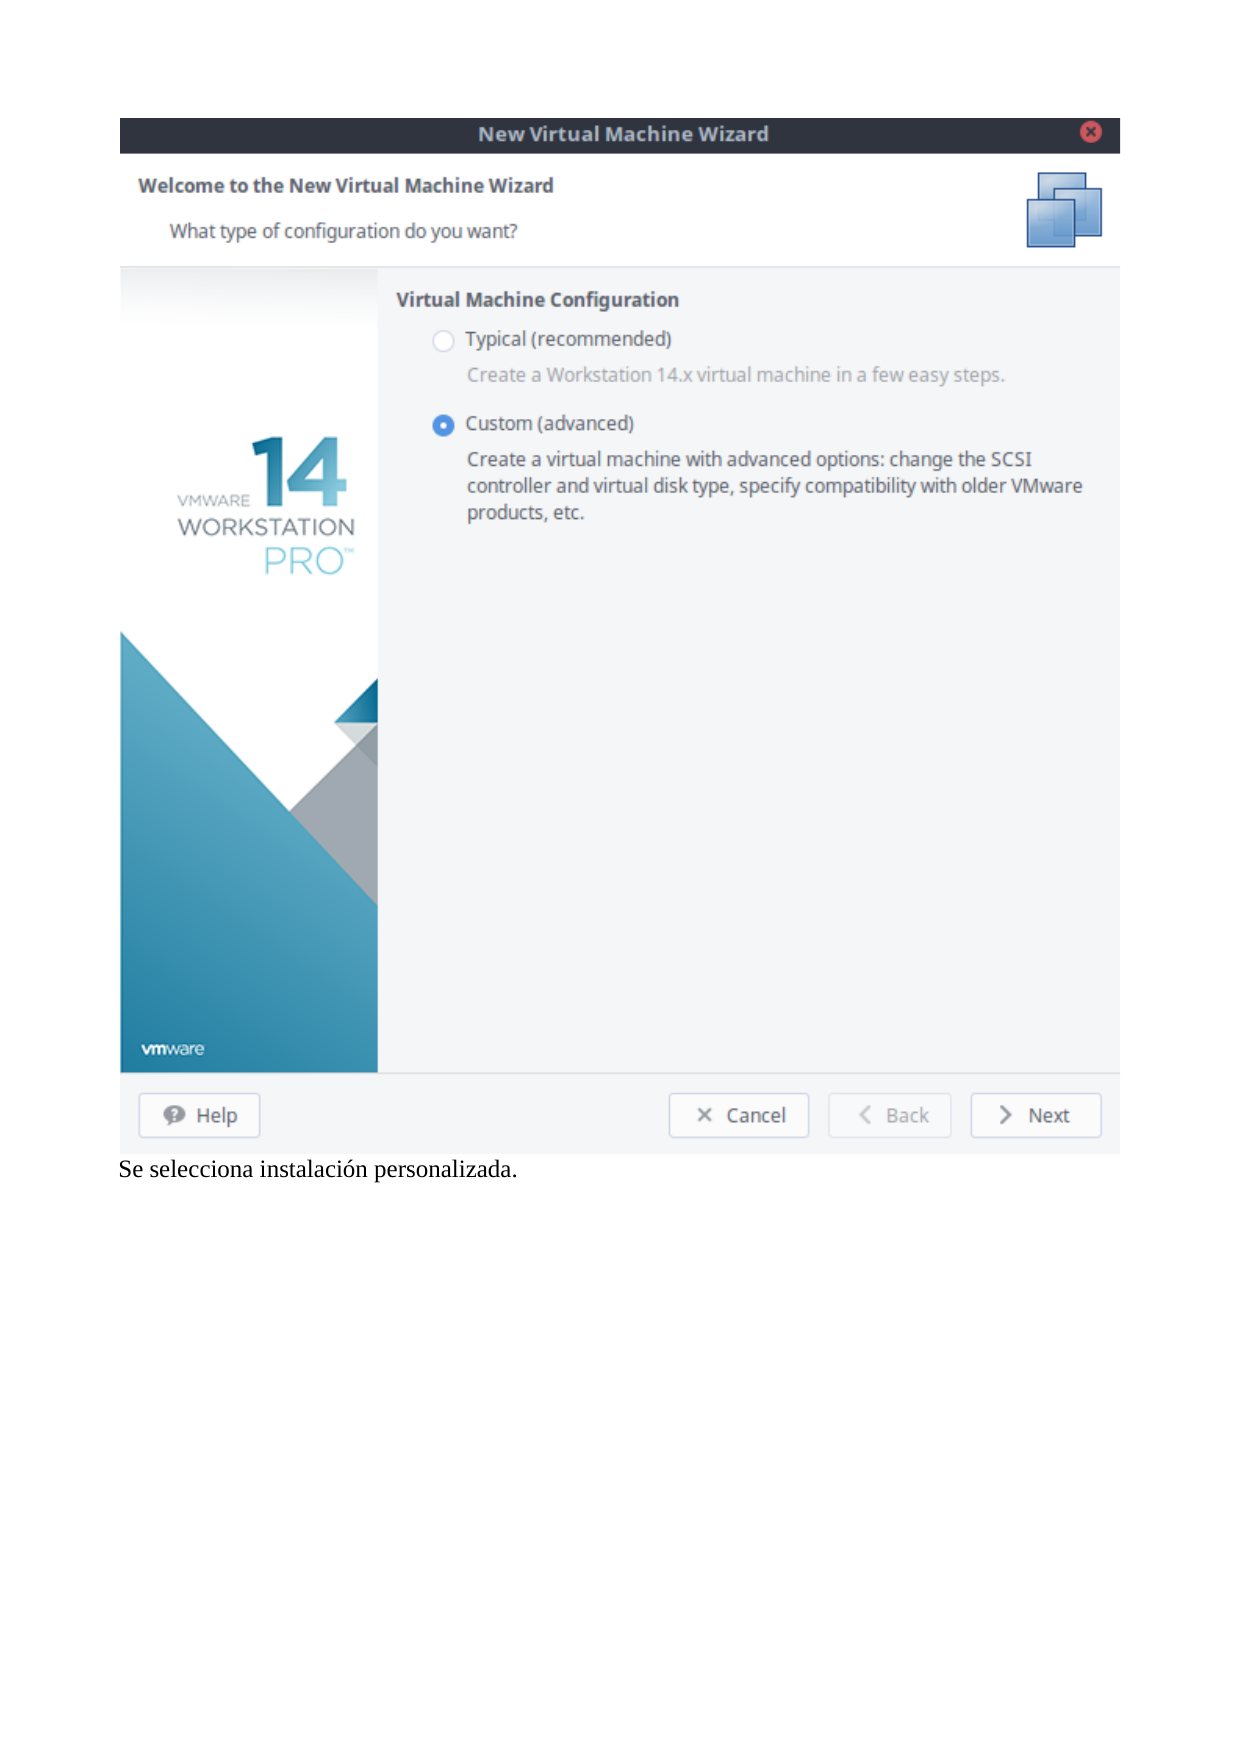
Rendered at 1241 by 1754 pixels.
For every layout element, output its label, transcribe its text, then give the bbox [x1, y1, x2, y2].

picture [120, 118, 1121, 1154]
text Se selecciona instalación personalizada. [118, 716, 1122, 1183]
